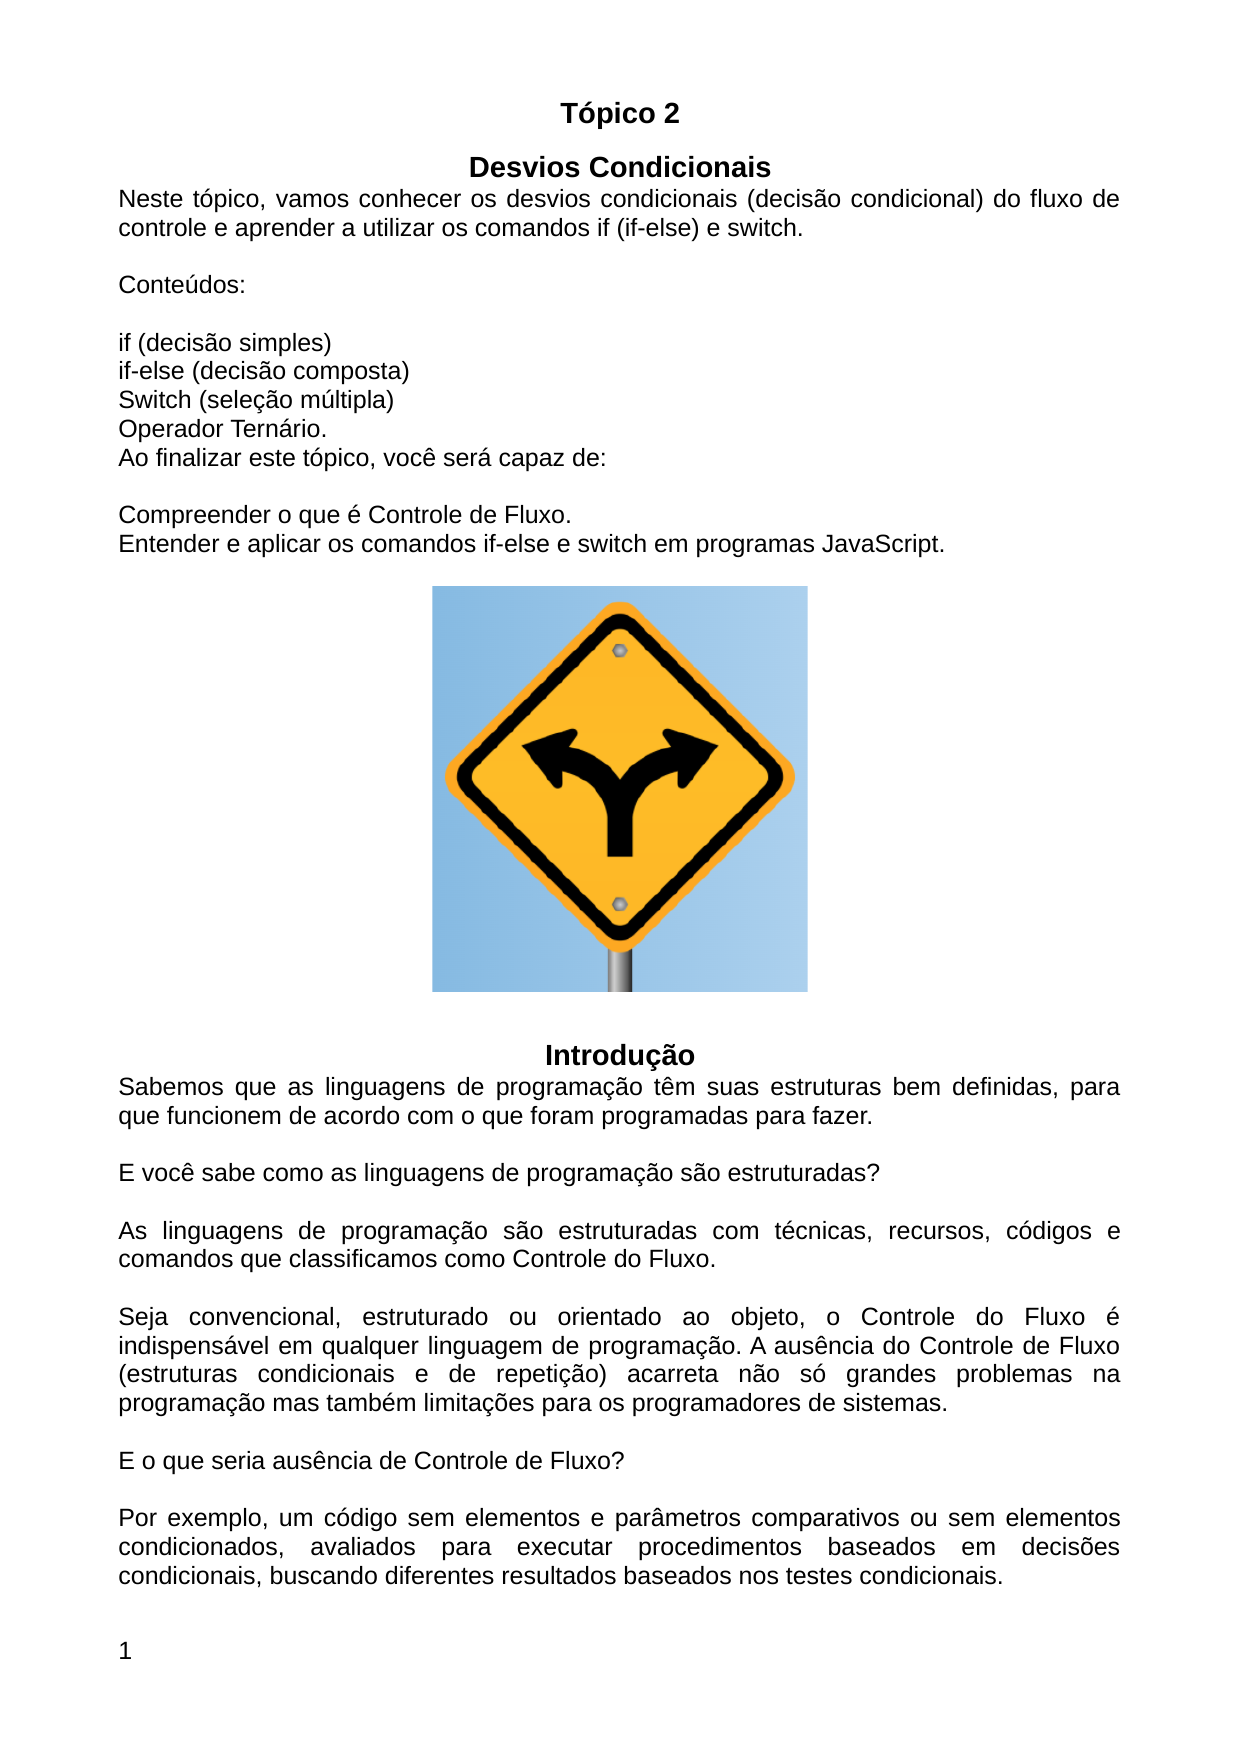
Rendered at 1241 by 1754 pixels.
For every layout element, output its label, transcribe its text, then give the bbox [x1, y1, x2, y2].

text Operador Ternário. [118, 414, 1122, 442]
text Switch (seleção múltipla) [118, 385, 1122, 414]
text E o que seria ausência de Controle de Fluxo? [118, 1446, 1122, 1474]
text As linguagens de programação são estruturadas com técnicas, recursos, códigos e comandos que classificamos como Controle do Fluxo. [118, 1216, 1122, 1273]
text Compreender o que é Controle de Fluxo. [118, 500, 1122, 529]
text Sabemos que as linguagens de programação têm suas estruturas bem definidas, para que funcionem de acordo com o que foram programadas para fazer. [118, 1072, 1122, 1129]
text Seja convencional, estruturado ou orientado ao objeto, o Controle do Fluxo é indispensável em qualquer linguagem de programação. A ausência do Controle de Fluxo (estruturas condicionais e de repetição) acarreta não só grandes problemas na programação mas também limitações para os programadores de sistemas. [118, 1302, 1122, 1417]
subtitle Desvios Condicionais [118, 150, 1122, 184]
text Neste tópico, vamos conhecer os desvios condicionais (decisão condicional) do fluxo de controle e aprender a utilizar os comandos if (if-else) e switch. [118, 184, 1122, 241]
text Por exemplo, um código sem elementos e parâmetros comparativos ou sem elementos condicionados, avaliados para executar procedimentos baseados em decisões condicionais, buscando diferentes resultados baseados nos testes condicionais. [118, 1503, 1122, 1589]
text E você sabe como as linguagens de programação são estruturadas? [118, 1158, 1122, 1187]
text if-else (decisão composta) [118, 356, 1122, 385]
text Entender e aplicar os comandos if-else e switch em programas JavaScript. [118, 529, 1122, 557]
subtitle Introdução [118, 1038, 1122, 1072]
text Ao finalizar este tópico, você será capaz de: [118, 442, 1122, 471]
subtitle Tópico 2 [118, 96, 1122, 129]
text Conteúdos: [118, 270, 1122, 299]
text if (decisão simples) [118, 327, 1122, 356]
